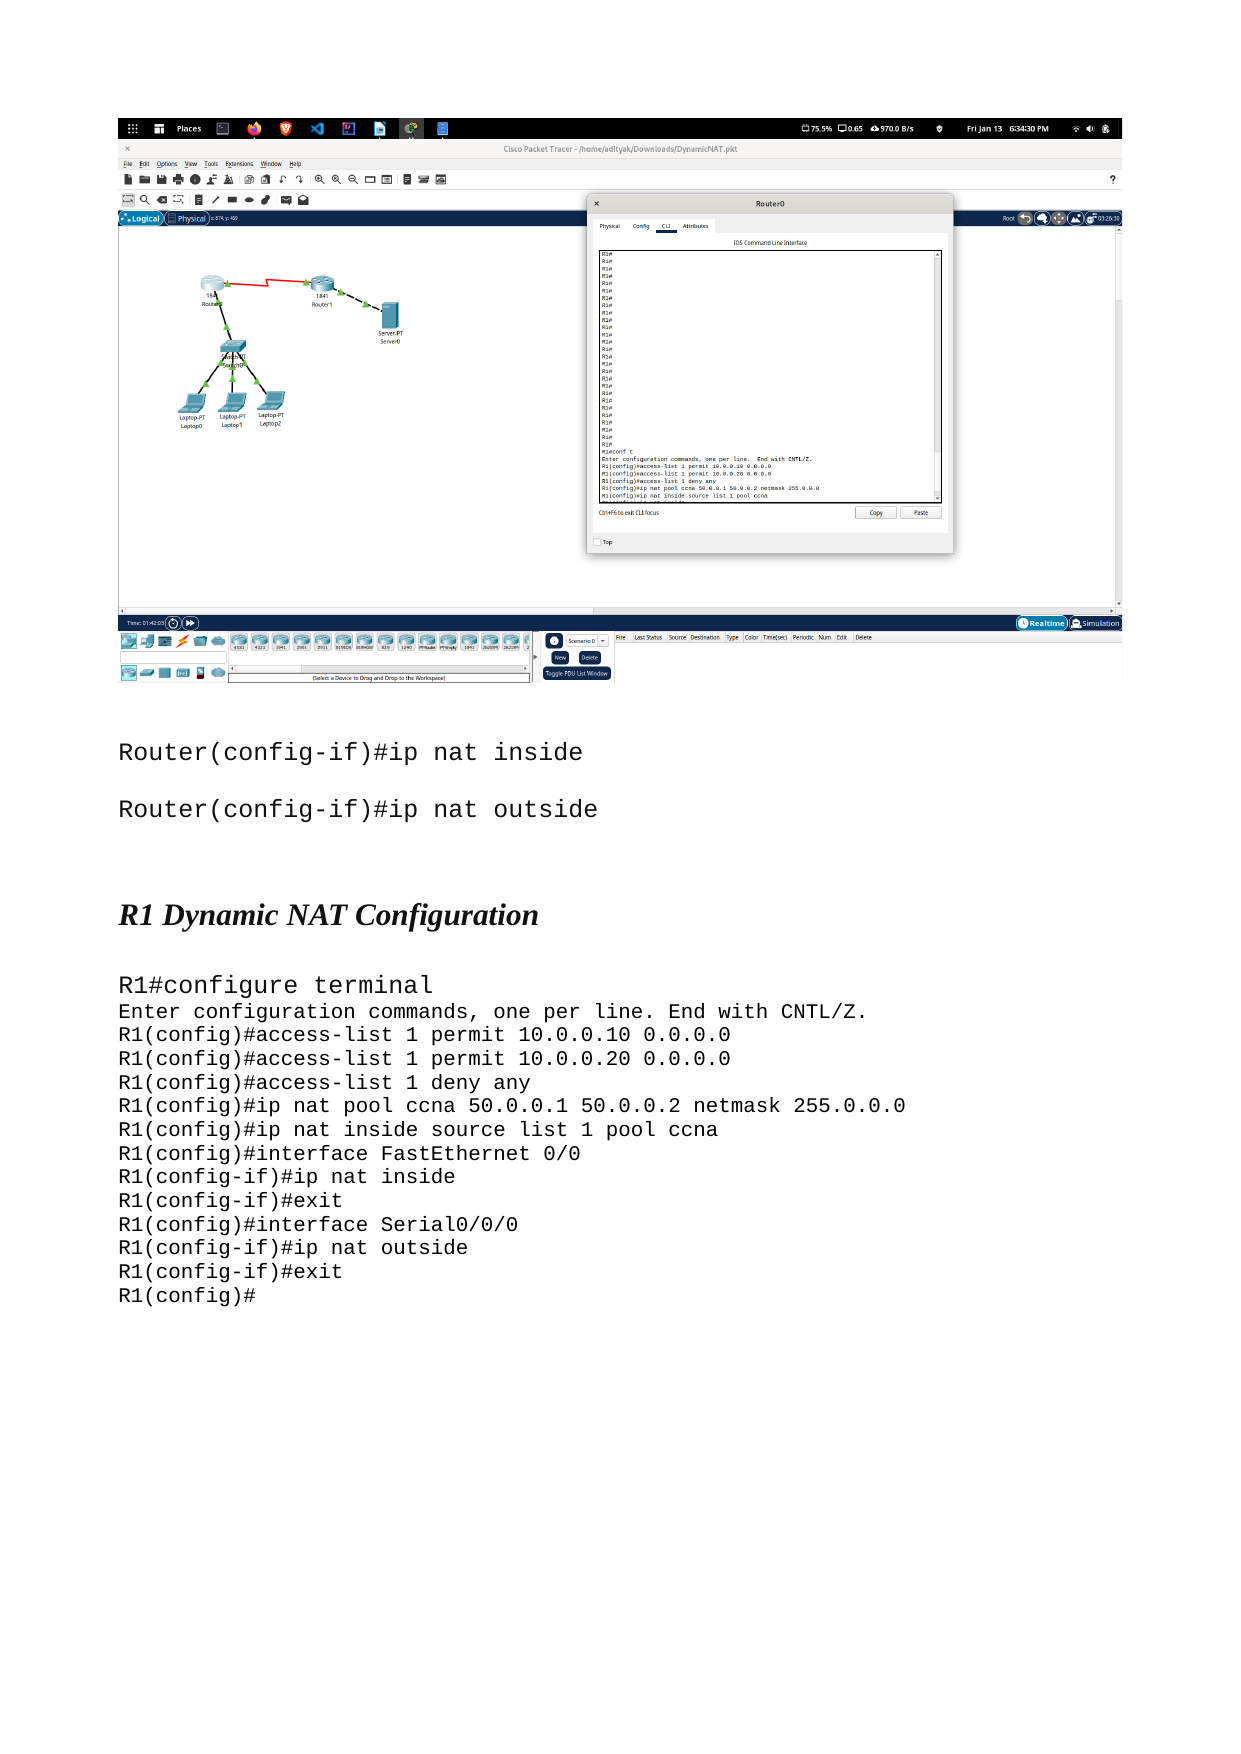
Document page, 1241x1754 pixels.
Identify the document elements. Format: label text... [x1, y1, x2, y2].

text R1(config)#access-list 1 permit 10.0.0.20 0.0.0.0 [118, 1048, 1122, 1072]
text Router(config-if)#ip nat inside [118, 739, 1122, 768]
text R1(config)#ip nat inside source list 1 pool ccna [118, 1119, 1122, 1143]
text R1(config-if)#ip nat inside [118, 1166, 1122, 1190]
text R1(config)#ip nat pool ccna 50.0.0.1 50.0.0.2 netmask 255.0.0.0 [118, 1095, 1122, 1119]
text Router(config-if)#ip nat outside [118, 796, 1122, 824]
text R1(config-if)#exit [118, 1261, 1122, 1284]
text R1(config)#interface Serial0/0/0 [118, 1214, 1122, 1237]
picture [118, 118, 1123, 683]
text R1(config)#interface FastEthernet 0/0 [118, 1143, 1122, 1166]
text R1(config-if)#ip nat outside [118, 1237, 1122, 1261]
subtitle R1 Dynamic NAT Configuration [118, 896, 1122, 932]
text R1(config-if)#exit [118, 1190, 1122, 1214]
text R1(config)#access-list 1 permit 10.0.0.10 0.0.0.0 [118, 1024, 1122, 1048]
text Enter configuration commands, one per line. End with CNTL/Z. [118, 1001, 1122, 1024]
text R1(config)# [118, 1284, 1122, 1308]
text R1(config)#access-list 1 deny any [118, 1072, 1122, 1095]
text R1#configure terminal [118, 972, 1122, 1001]
